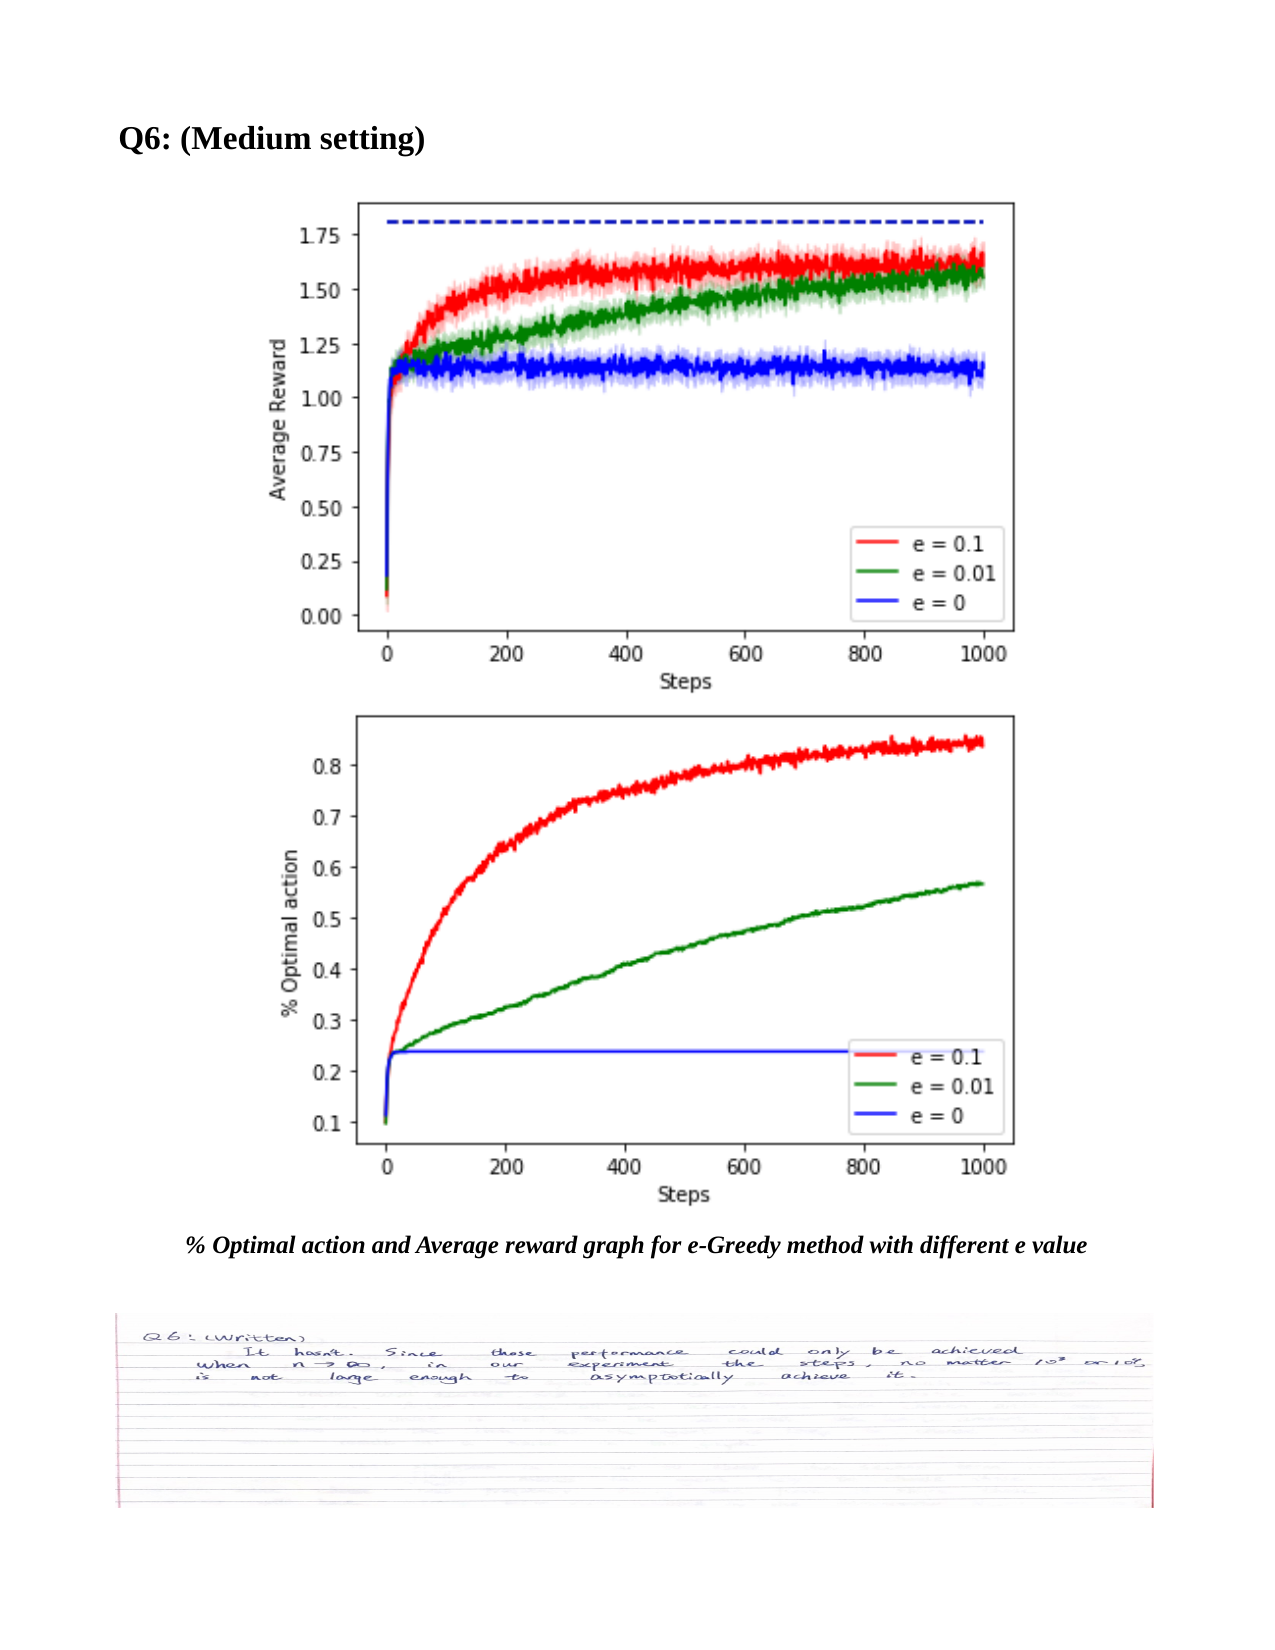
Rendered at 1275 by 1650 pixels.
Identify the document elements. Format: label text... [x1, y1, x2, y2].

text Q6: (Medium setting) [118, 118, 1157, 156]
picture [115, 1313, 1154, 1359]
text % Optimal action and Average reward graph for e-Greedy method with different e value [118, 1230, 1157, 1258]
picture [258, 191, 1027, 1218]
